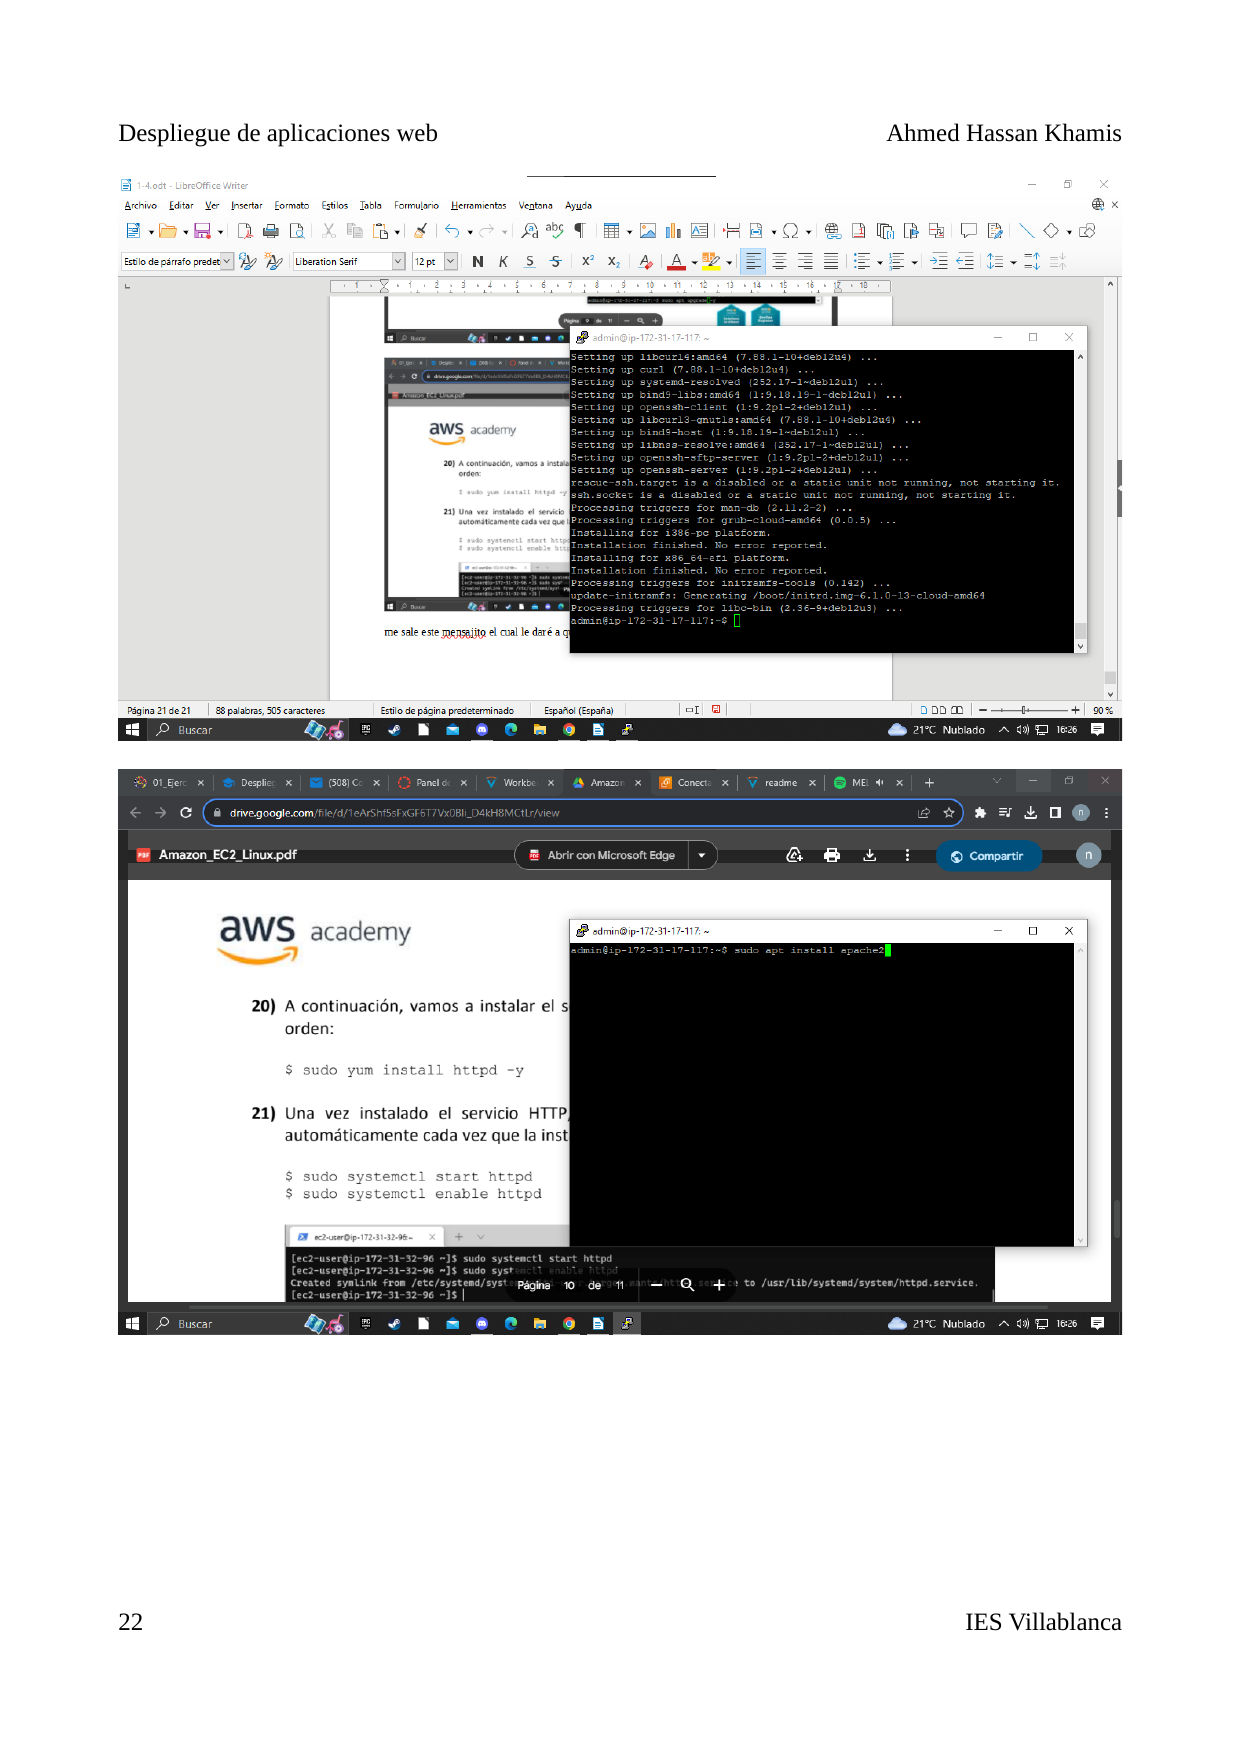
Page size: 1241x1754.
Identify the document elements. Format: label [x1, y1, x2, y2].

picture [118, 176, 1123, 741]
picture [118, 769, 1123, 1335]
